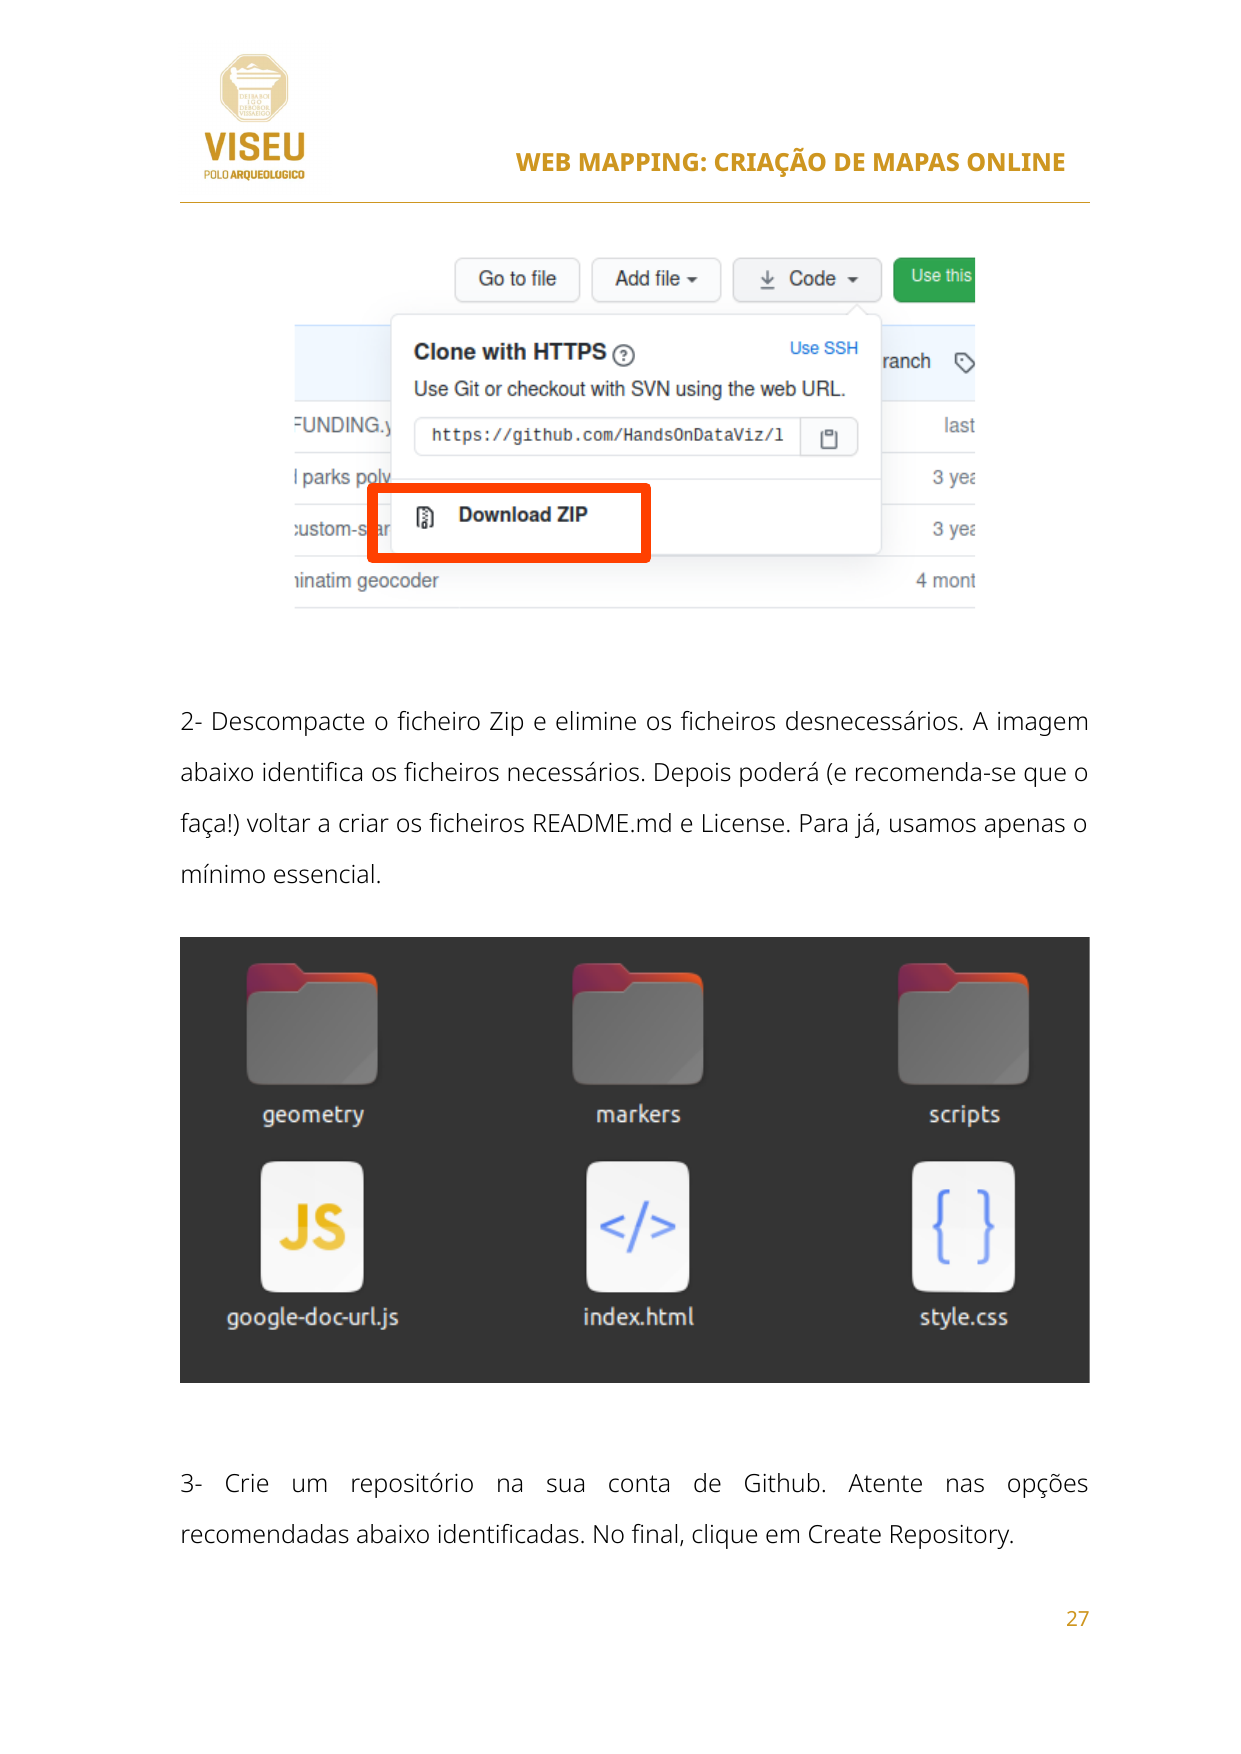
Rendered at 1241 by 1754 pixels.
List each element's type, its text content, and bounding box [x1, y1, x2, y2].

picture [294, 238, 976, 621]
picture [180, 937, 1090, 1383]
text 3- Crie um repositório na sua conta de Github. Atente nas opções recomendadas abaixo identificadas. No final, clique em Create Repository. [180, 1465, 1090, 1550]
text 2- Descompacte o ficheiro Zip e elimine os ficheiros desnecessários. A imagem abaixo identifica os ficheiros necessários. Depois poderá (e recomenda-se que o faça!) voltar a criar os ficheiros README.md e License. Para já, usamos apenas o mínimo essencial. [180, 703, 1090, 890]
